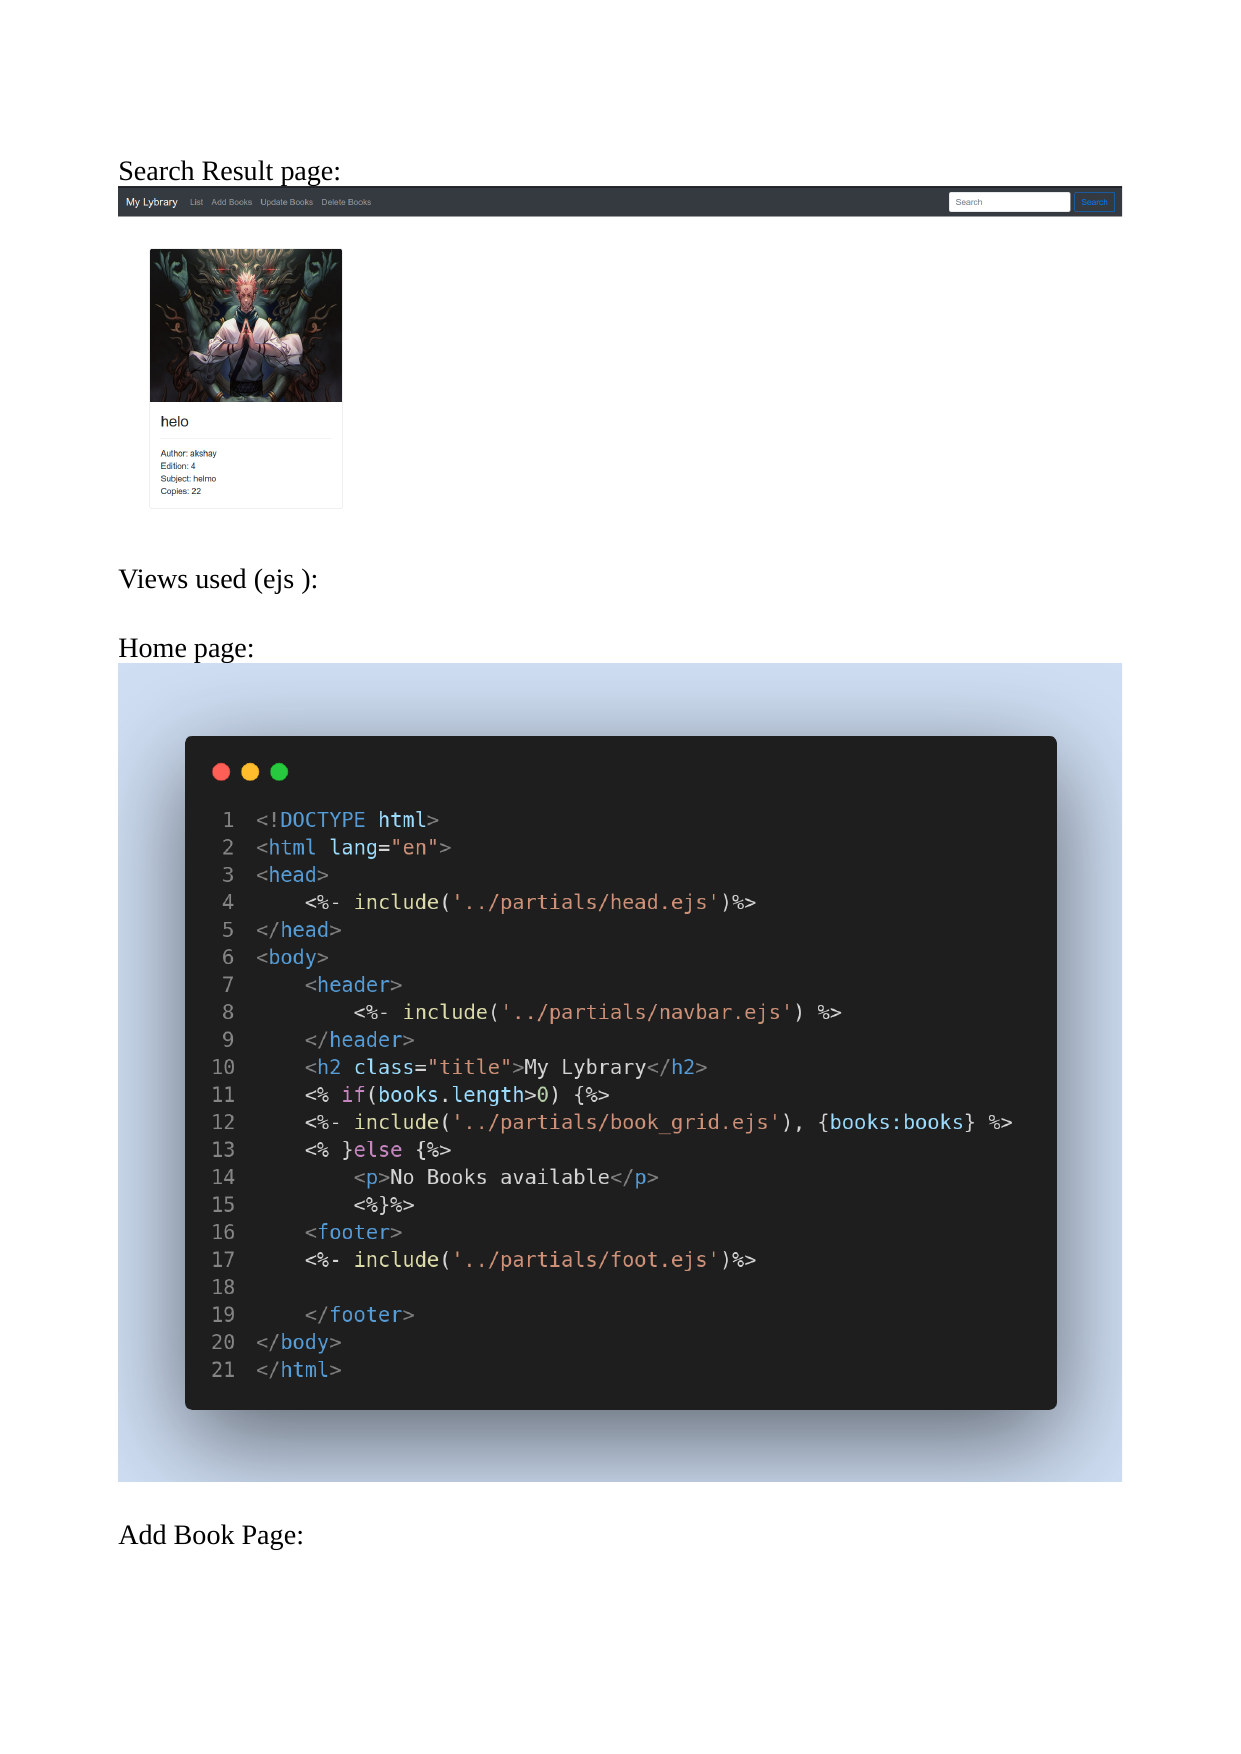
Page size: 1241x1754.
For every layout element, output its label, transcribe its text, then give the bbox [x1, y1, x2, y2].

picture [118, 186, 1123, 527]
picture [118, 663, 1123, 1482]
text Add Book Page: [118, 1518, 1122, 1550]
text Search Result page: [118, 154, 1122, 186]
text Home page: [118, 631, 1122, 663]
text Views used (ejs ): [118, 562, 1122, 595]
